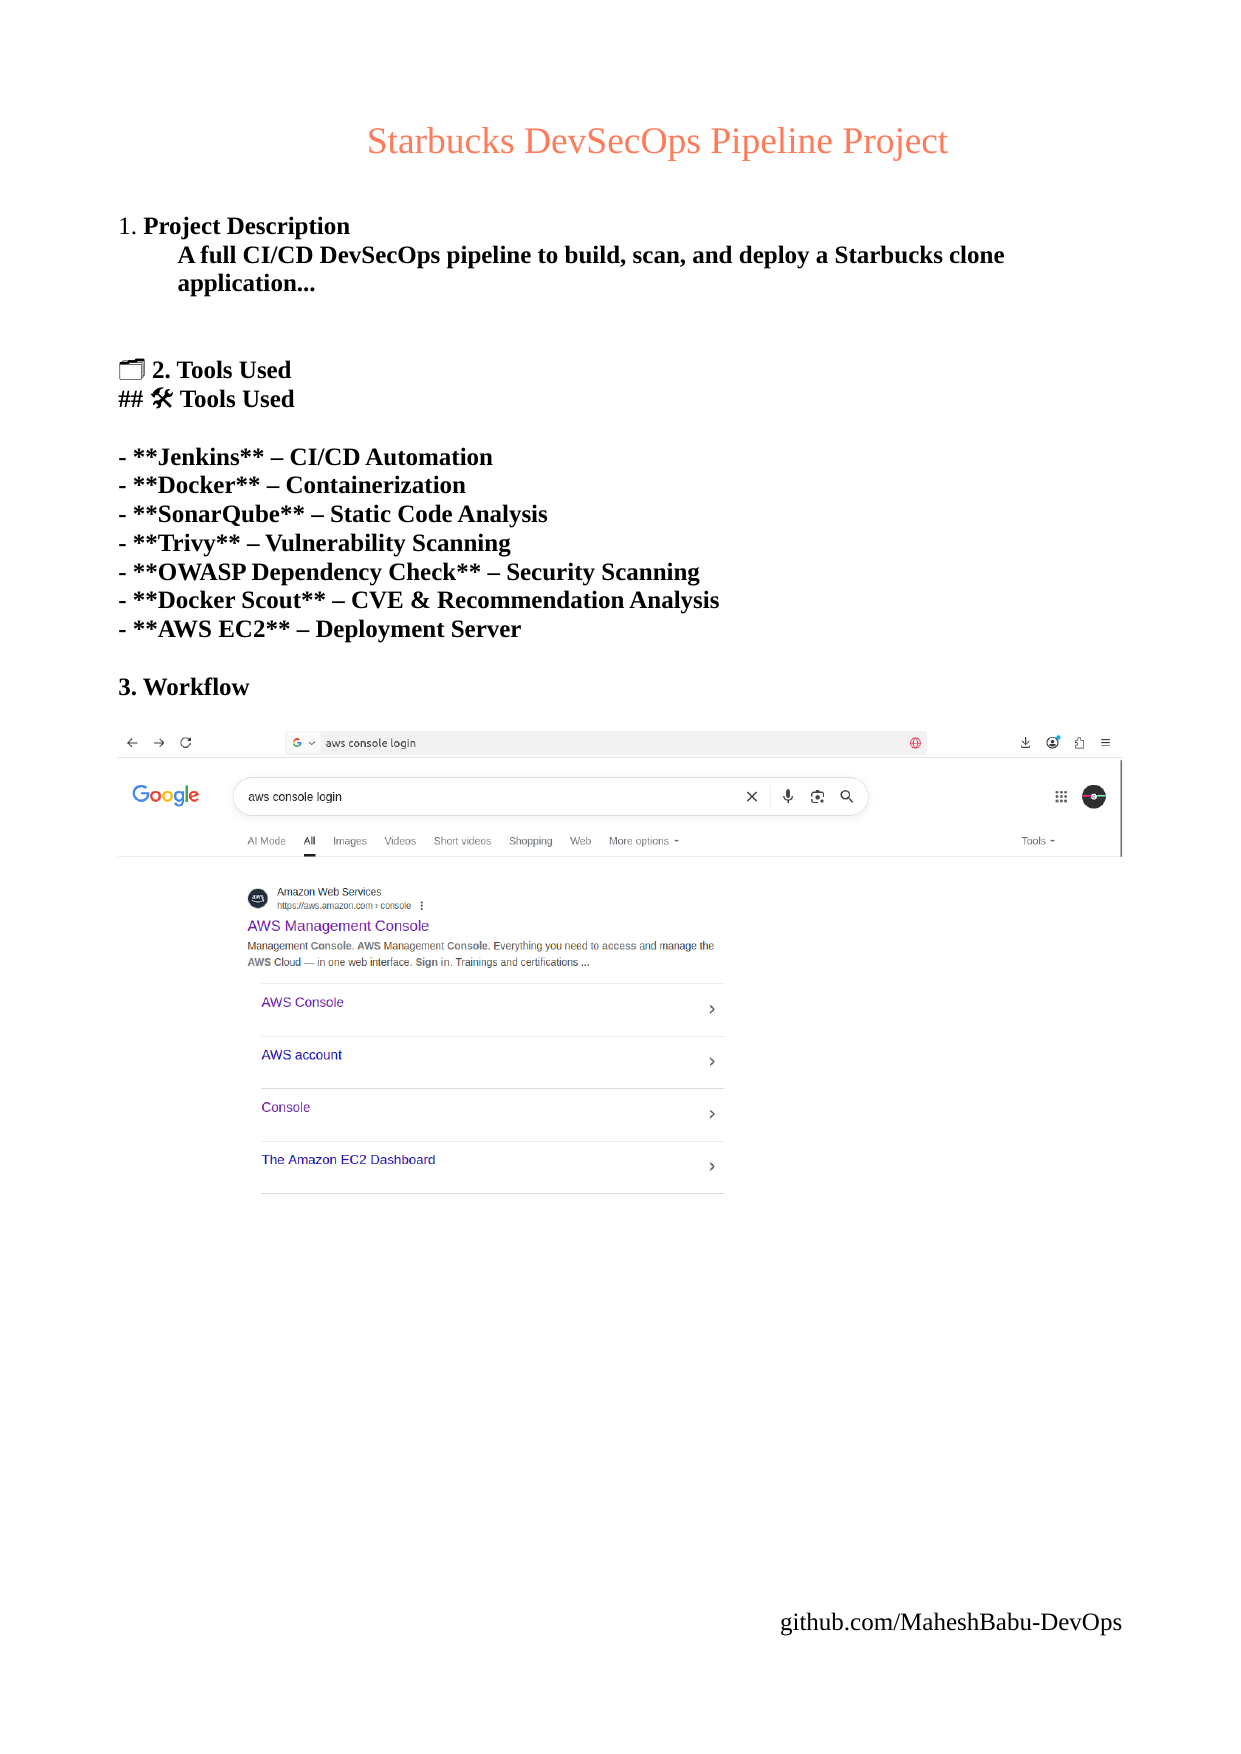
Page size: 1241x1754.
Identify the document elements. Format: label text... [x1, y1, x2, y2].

picture [118, 729, 1123, 1206]
text 🗂️ 2. Tools Used [118, 356, 1122, 384]
text 3. Workflow [118, 672, 1122, 701]
text - **Jenkins** – CI/CD Automation [118, 442, 1122, 471]
text - **OWASP Dependency Check** – Security Scanning [118, 557, 1122, 586]
text A full CI/CD DevSecOps pipeline to build, scan, and deploy a Starbucks clone application... [177, 240, 1063, 297]
text ## 🛠️ Tools Used [118, 384, 1122, 413]
text - **Docker** – Containerization [118, 471, 1122, 499]
text - **Trivy** – Vulnerability Scanning [118, 528, 1122, 557]
text - **Docker Scout** – CVE & Recommendation Analysis [118, 586, 1122, 614]
text - **AWS EC2** – Deployment Server [118, 614, 1122, 643]
list Starbucks DevSecOps Pipeline Project [164, 118, 1122, 161]
text 1. Project Description [118, 211, 1122, 240]
text - **SonarQube** – Static Code Analysis [118, 499, 1122, 528]
